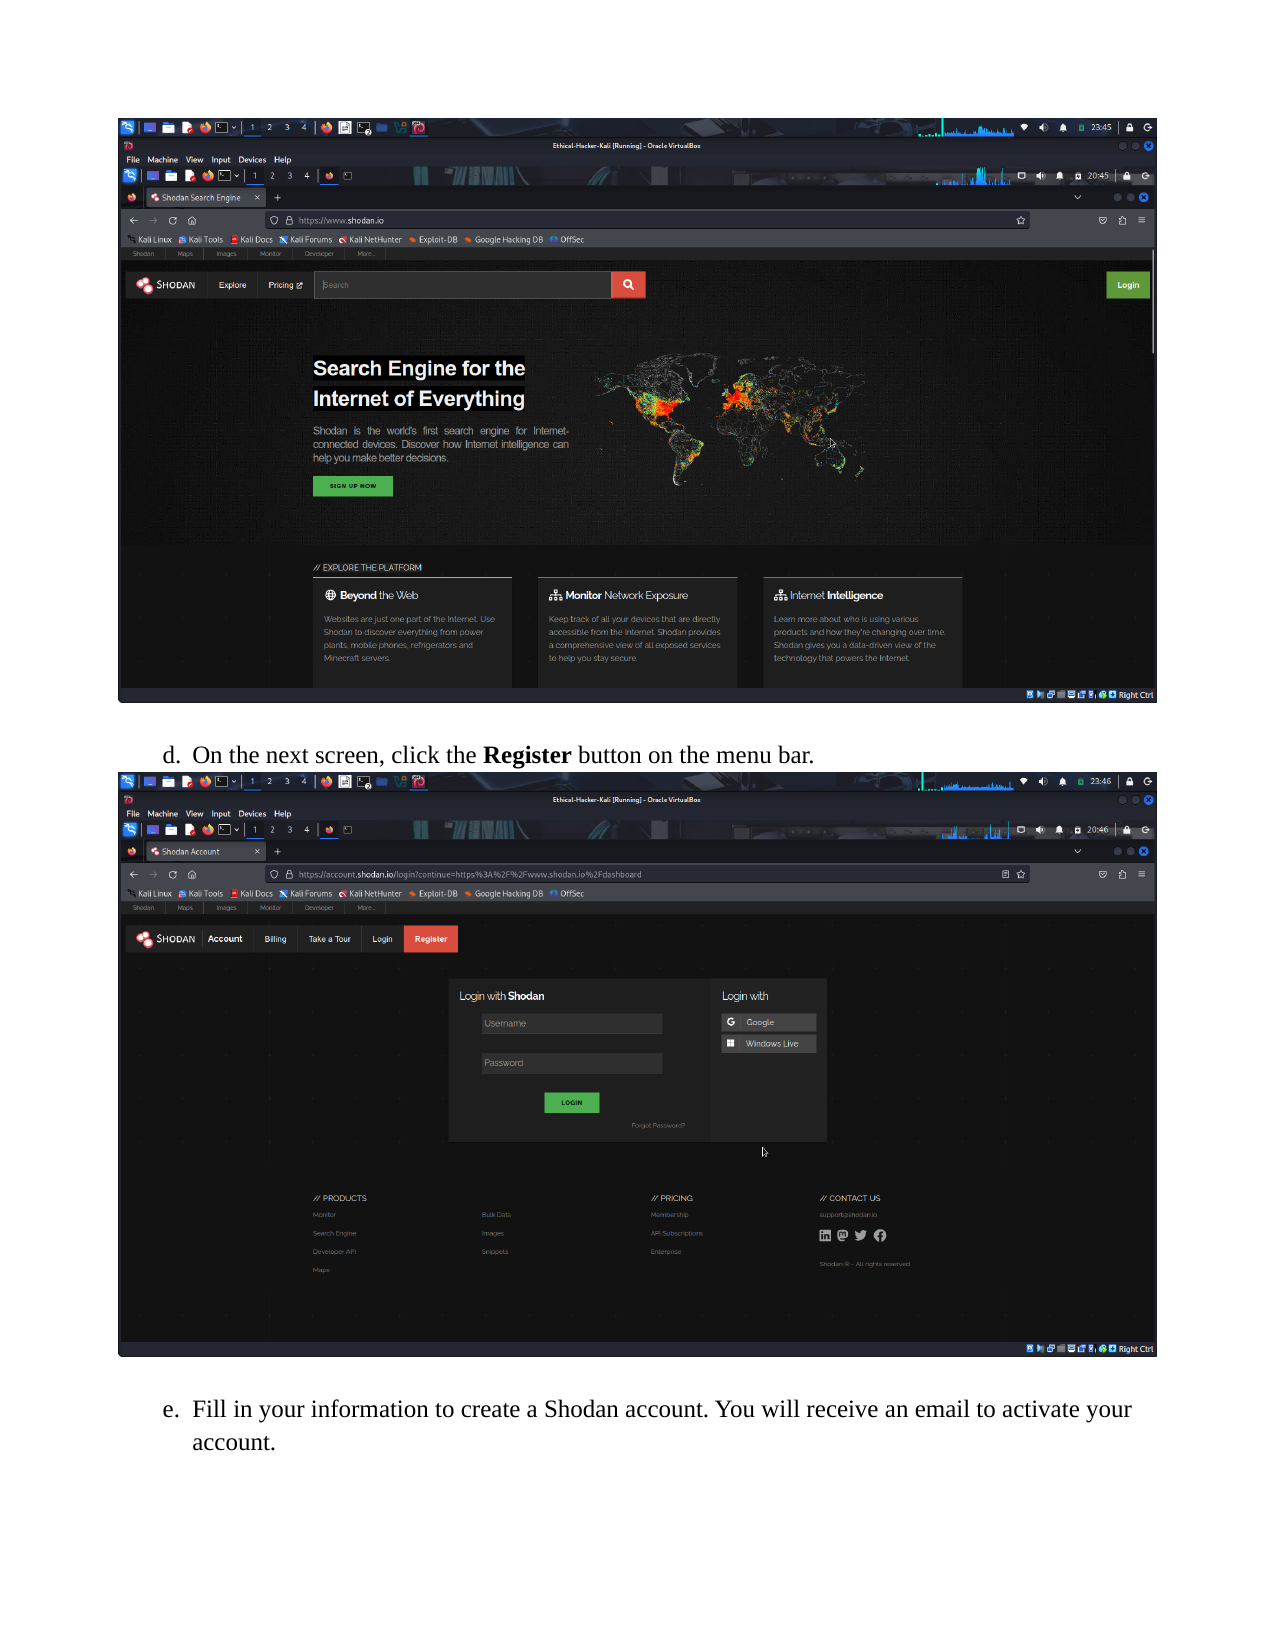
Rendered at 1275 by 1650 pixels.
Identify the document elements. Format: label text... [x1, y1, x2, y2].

picture [118, 772, 1157, 1357]
list Fill in your information to create a Shodan account. You will receive an email to activate your account. [162, 1394, 1157, 1456]
list On the next screen, click the Register button on the menu bar. [162, 740, 1157, 768]
picture [118, 118, 1157, 703]
